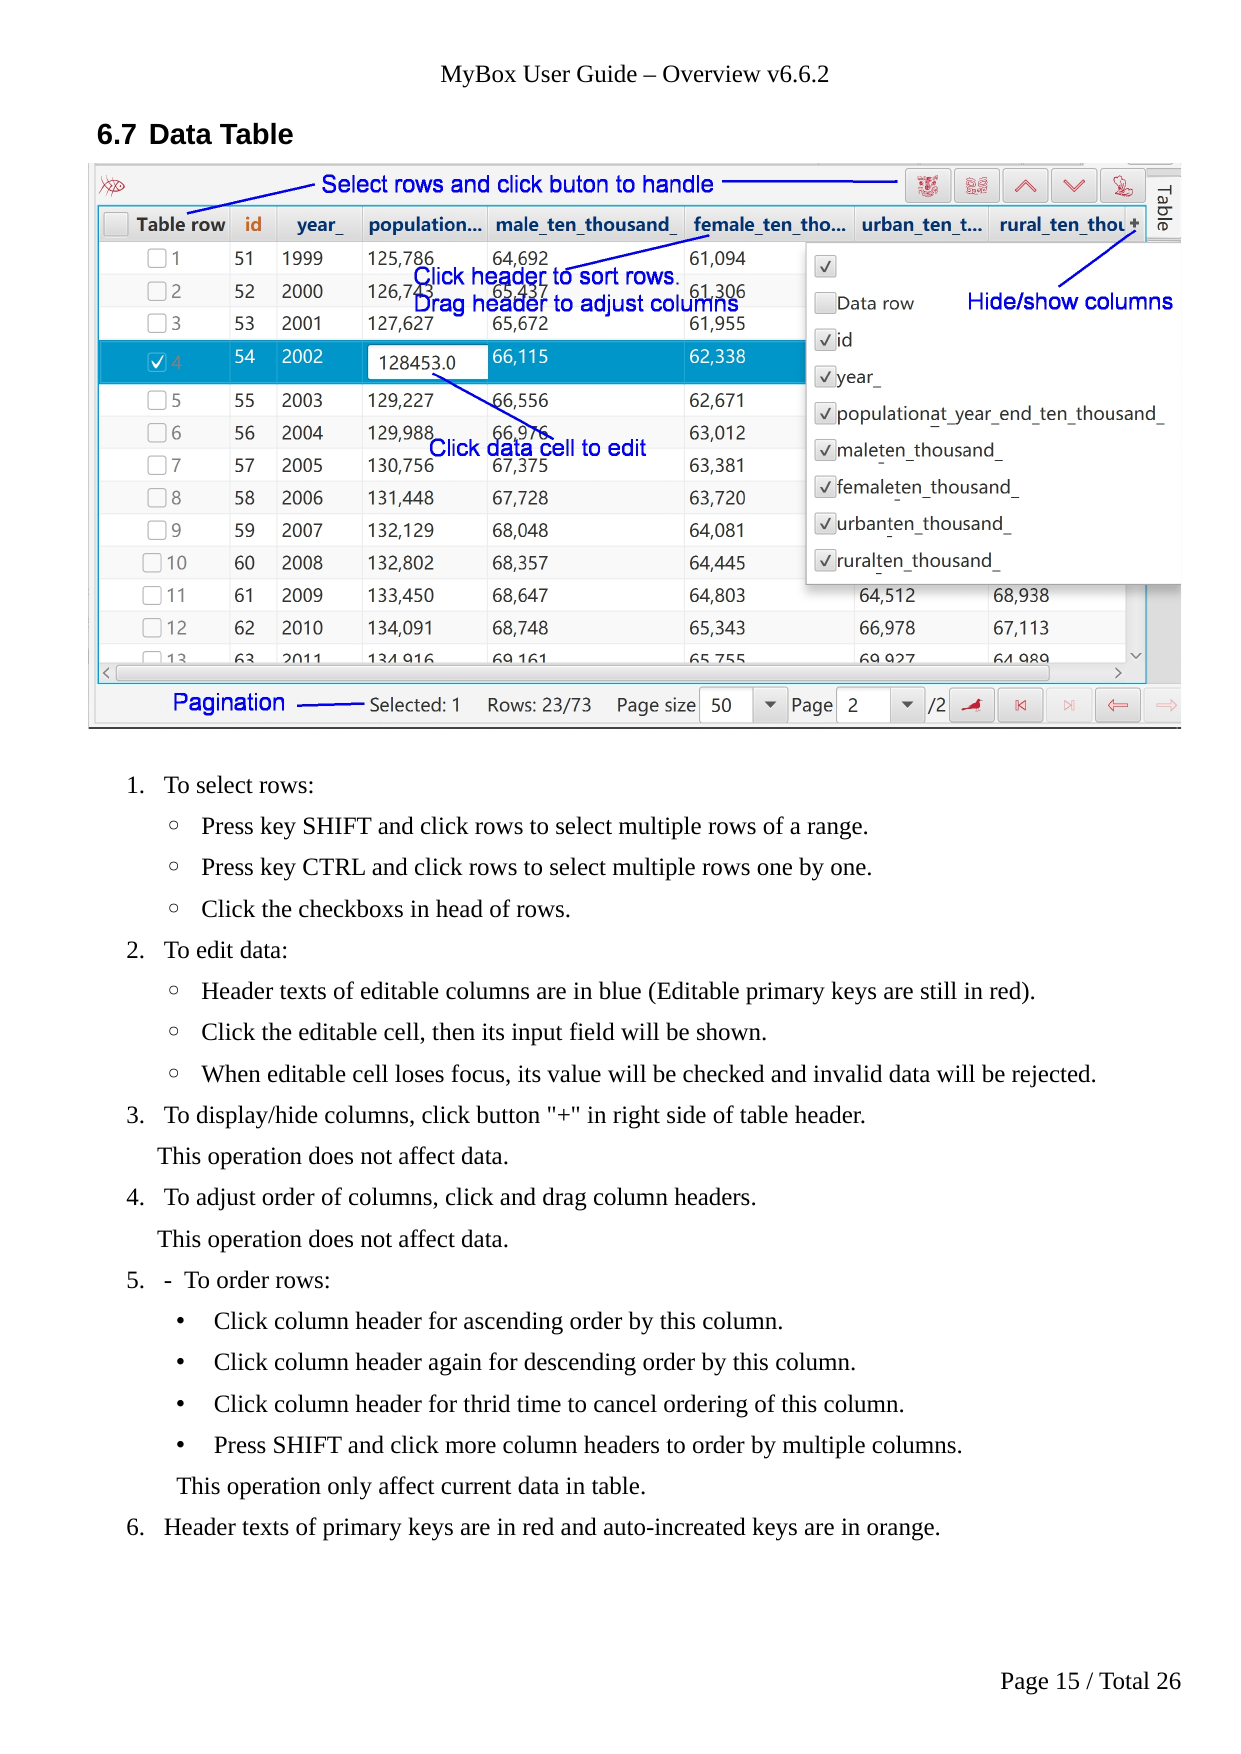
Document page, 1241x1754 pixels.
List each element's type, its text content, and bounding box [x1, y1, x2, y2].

subtitle Data Table [88, 117, 1181, 151]
list Click column header again for descending order by this column. [176, 1347, 1181, 1376]
list - To order rows: [126, 1265, 1181, 1294]
list Press key SHIFT and click rows to select multiple rows of a range. [163, 811, 1181, 840]
list To display/hide columns, click button "+" in right side of table header. [126, 1100, 1181, 1129]
text This operation does not affect data. [132, 1224, 1181, 1252]
list Click column header for thrid time to cancel ordering of this column. [176, 1389, 1181, 1417]
list Header texts of editable columns are in blue (Editable primary keys are still in red). [163, 976, 1181, 1005]
list Press SHIFT and click more column headers to order by multiple columns. [176, 1430, 1181, 1459]
list Press key CTRL and click rows to select multiple rows one by one. [163, 852, 1181, 881]
list To select rows: [126, 770, 1181, 799]
list Header texts of primary keys are in red and auto-increated keys are in orange. [126, 1512, 1181, 1541]
text This operation does not affect data. [132, 1141, 1181, 1170]
picture [88, 163, 1182, 729]
list Click the checkboxs in head of rows. [163, 894, 1181, 922]
list To edit data: [126, 935, 1181, 964]
list When editable cell loses focus, its value will be checked and invalid data will be rejected. [163, 1059, 1181, 1087]
list Click the editable cell, then its input field will be shown. [163, 1017, 1181, 1046]
list To adjust order of columns, click and drag column headers. [126, 1182, 1181, 1211]
text This operation only affect current data in table. [176, 1471, 1181, 1500]
list Click column header for ascending order by this column. [176, 1306, 1181, 1335]
